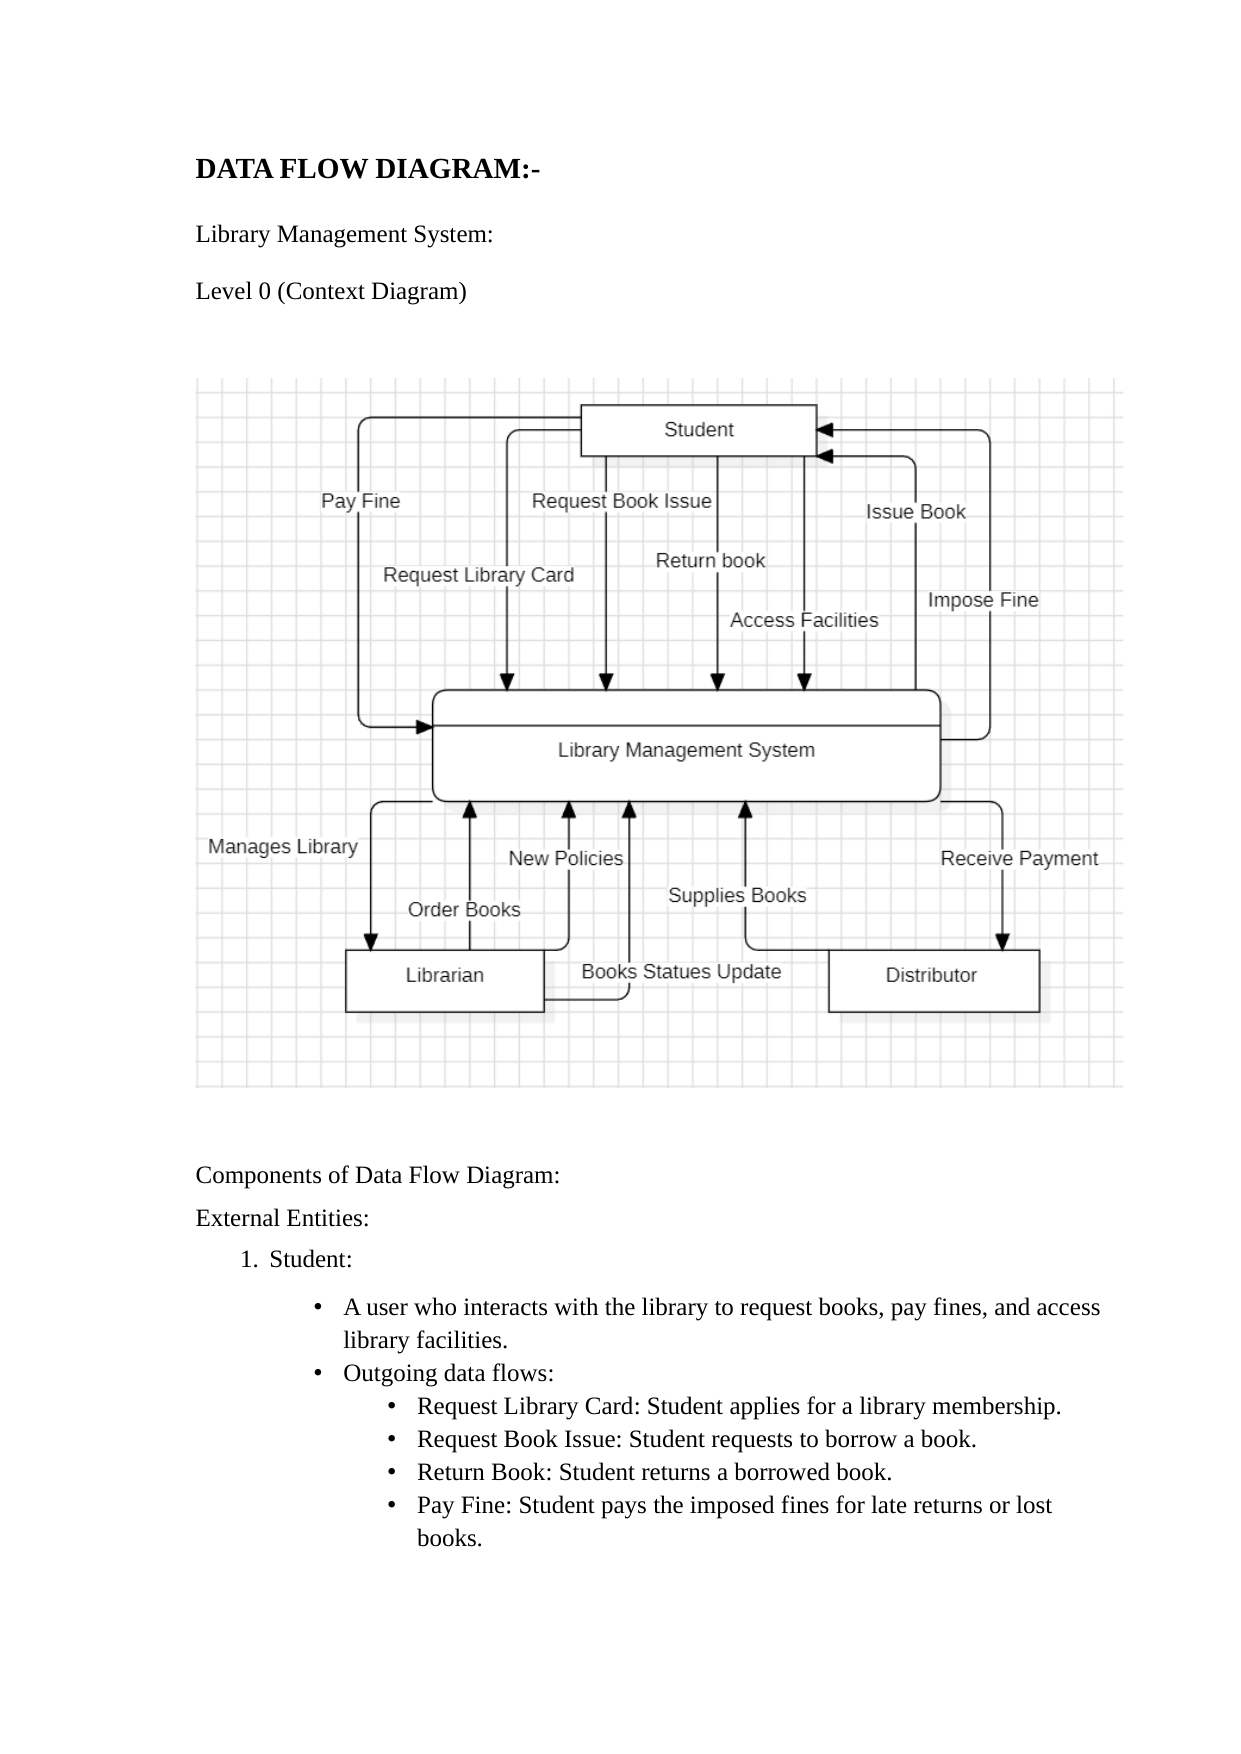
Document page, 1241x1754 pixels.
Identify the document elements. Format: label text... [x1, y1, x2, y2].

subtitle Components of Data Flow Diagram: [195, 1160, 1123, 1188]
text Library Management System: [195, 219, 1123, 247]
picture [195, 378, 1124, 1088]
text DATA FLOW DIAGRAM:- [195, 152, 1123, 185]
text Level 0 (Context Diagram) [195, 276, 1123, 305]
list Request Book Issue: Student requests to borrow a book. [387, 1424, 1123, 1453]
list A user who interacts with the library to request books, pay fines, and access library facilities. [313, 1292, 1123, 1354]
list Outgoing data flows: [313, 1358, 1123, 1387]
list Request Library Card: Student applies for a library membership. [387, 1391, 1123, 1420]
subtitle External Entities: [195, 1203, 1123, 1232]
list Student: [240, 1244, 1123, 1273]
list Return Book: Student returns a borrowed book. [387, 1457, 1123, 1486]
list Pay Fine: Student pays the imposed fines for late returns or lost books. [387, 1490, 1123, 1552]
